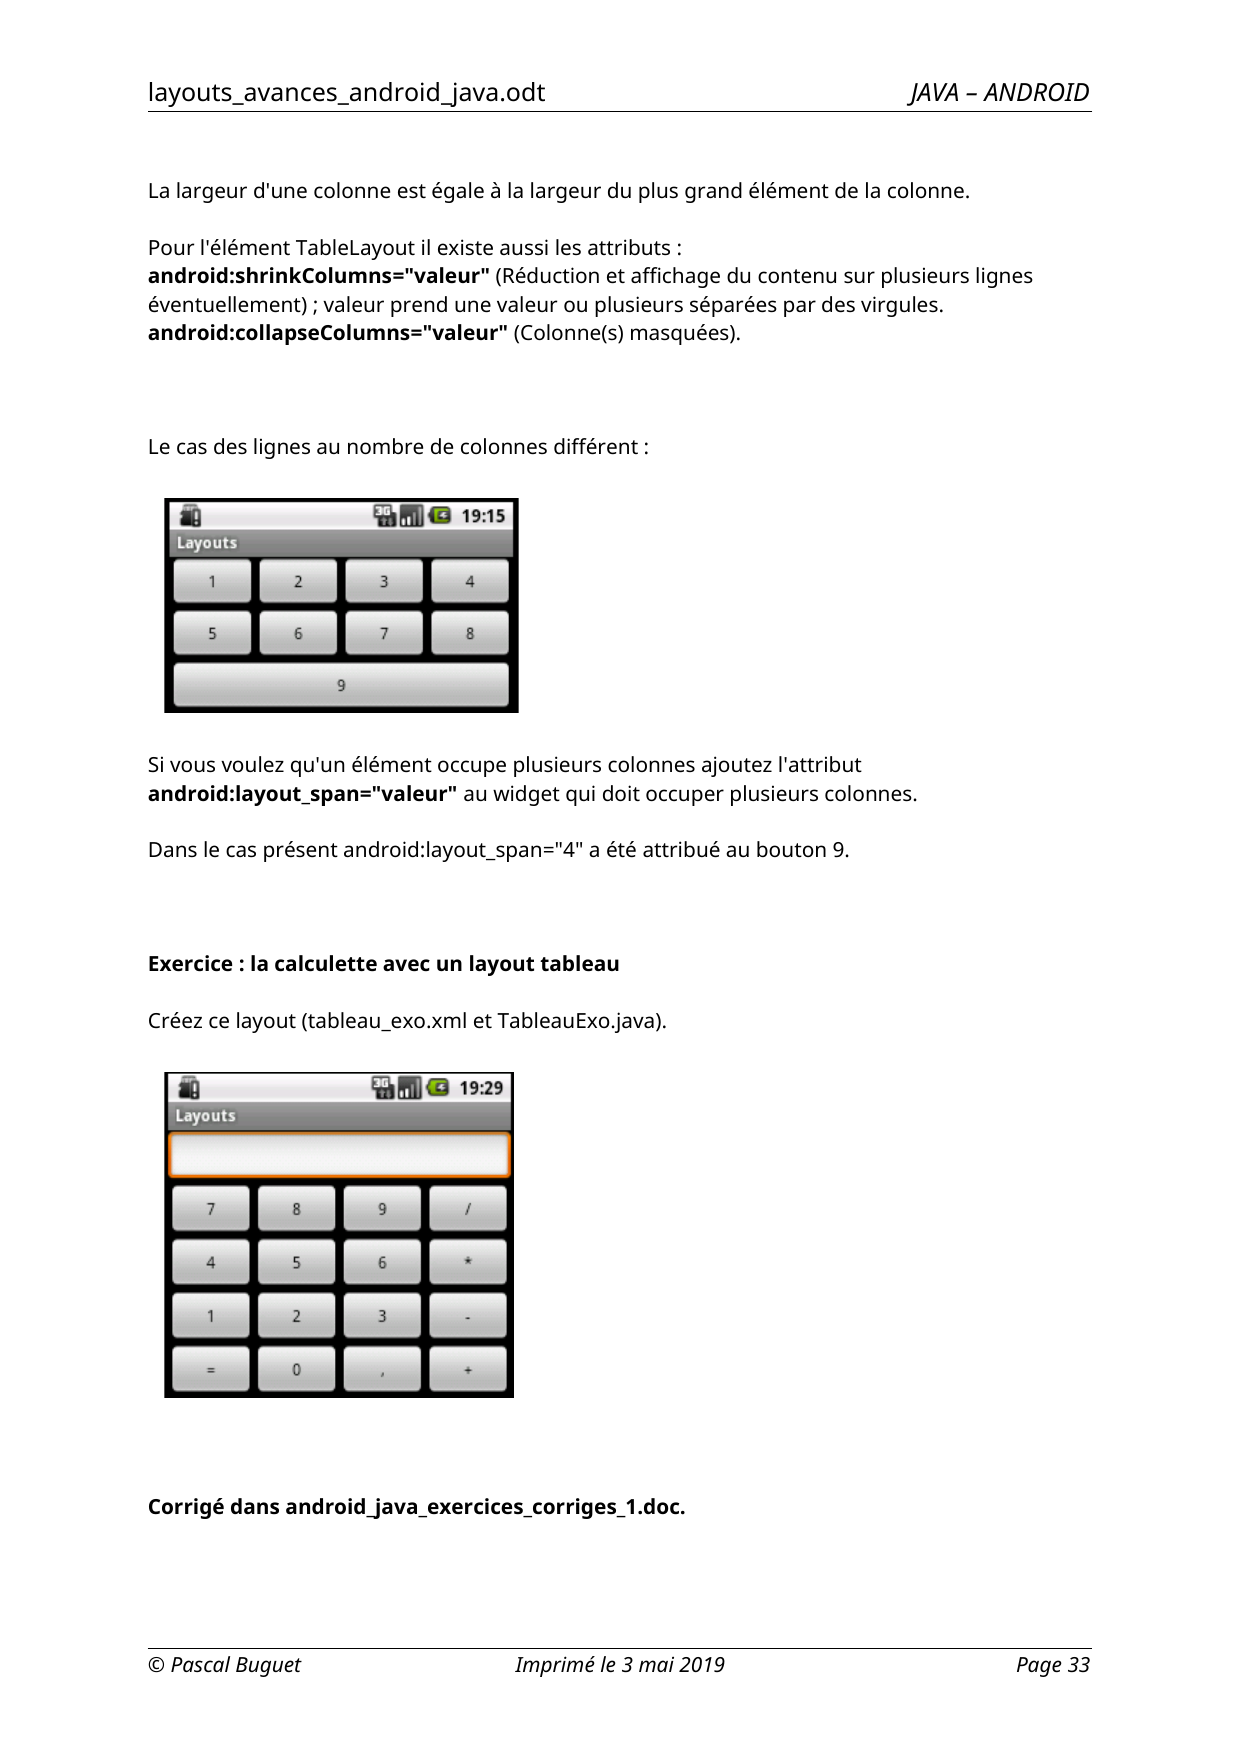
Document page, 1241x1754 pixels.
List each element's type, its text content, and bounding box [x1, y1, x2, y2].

text android:shrinkColumns="valeur" (Réduction et affichage du contenu sur plusieurs lignes éventuellement) ; valeur prend une valeur ou plusieurs séparées par des virgules. [148, 261, 1092, 318]
text Si vous voulez qu'un élément occupe plusieurs colonnes ajoutez l'attribut android:layout_span="valeur" au widget qui doit occuper plusieurs colonnes. [148, 750, 1092, 807]
text Exercice : la calculette avec un layout tableau [148, 949, 1092, 978]
text Dans le cas présent android:layout_span="4" a été attribué au bouton 9. [148, 836, 1092, 864]
text Le cas des lignes au nombre de colonnes différent : [148, 432, 1092, 461]
text La largeur d'une colonne est égale à la largeur du plus grand élément de la colonne. [148, 176, 1092, 204]
text Pour l'élément TableLayout il existe aussi les attributs : [148, 233, 1092, 261]
text android:collapseColumns="valeur" (Colonne(s) masquées). [148, 318, 1092, 347]
text Créez ce layout (tableau_exo.xml et TableauExo.java). [148, 1006, 1092, 1034]
text Corrigé dans android_java_exercices_corriges_1.doc. [148, 1492, 1092, 1521]
